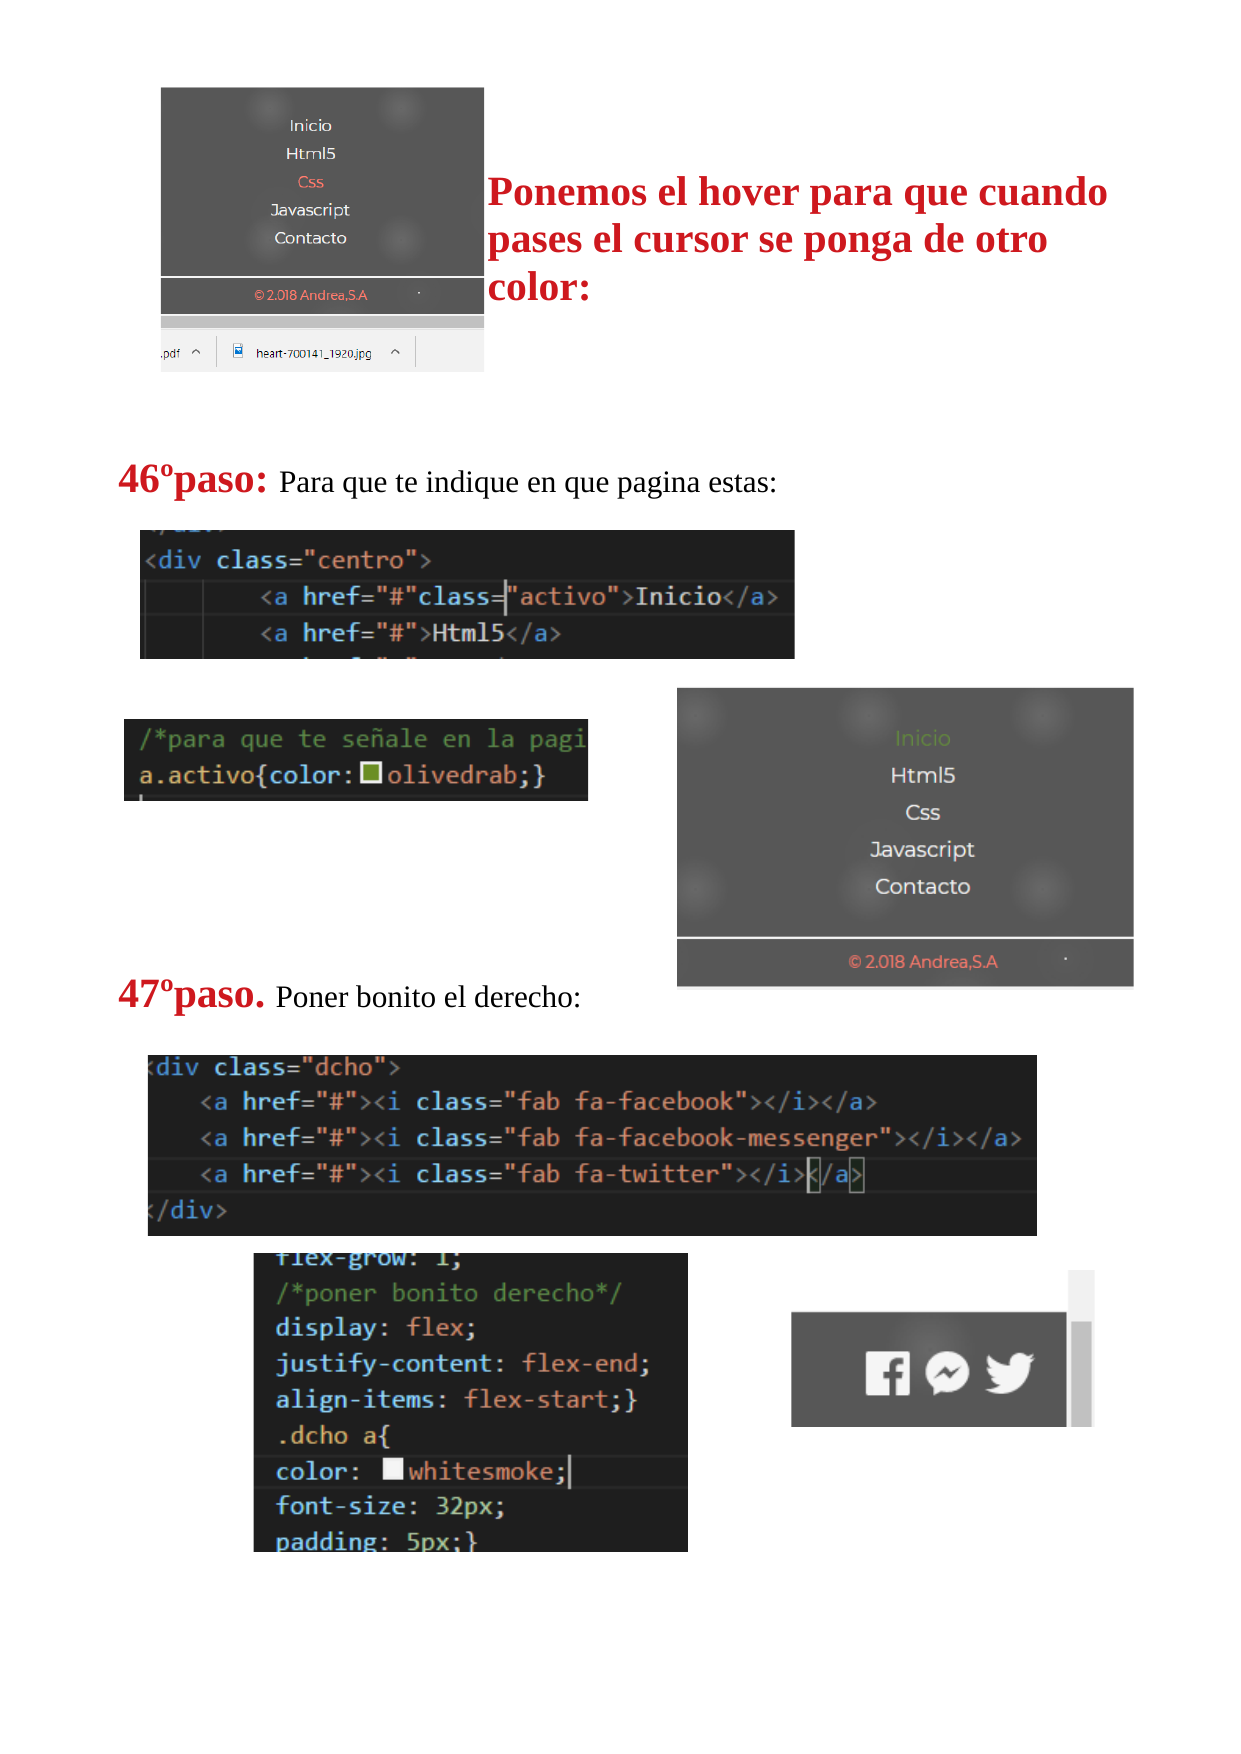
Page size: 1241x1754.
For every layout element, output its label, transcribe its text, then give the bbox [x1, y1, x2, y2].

text 47ºpaso. Poner bonito el derecho: [118, 969, 1122, 1017]
picture [124, 719, 589, 801]
text Ponemos el hover para que cuando [441, 166, 1122, 214]
picture [677, 666, 1134, 990]
text [118, 166, 210, 214]
text [118, 214, 210, 310]
picture [253, 1253, 688, 1552]
picture [140, 530, 795, 659]
text 46ºpaso: Para que te indique en que pagina estas: [118, 453, 1122, 501]
picture [210, 66, 441, 372]
text pases el cursor se ponga de otro color: [441, 214, 1122, 310]
picture [791, 1270, 1095, 1427]
picture [147, 1055, 1037, 1236]
